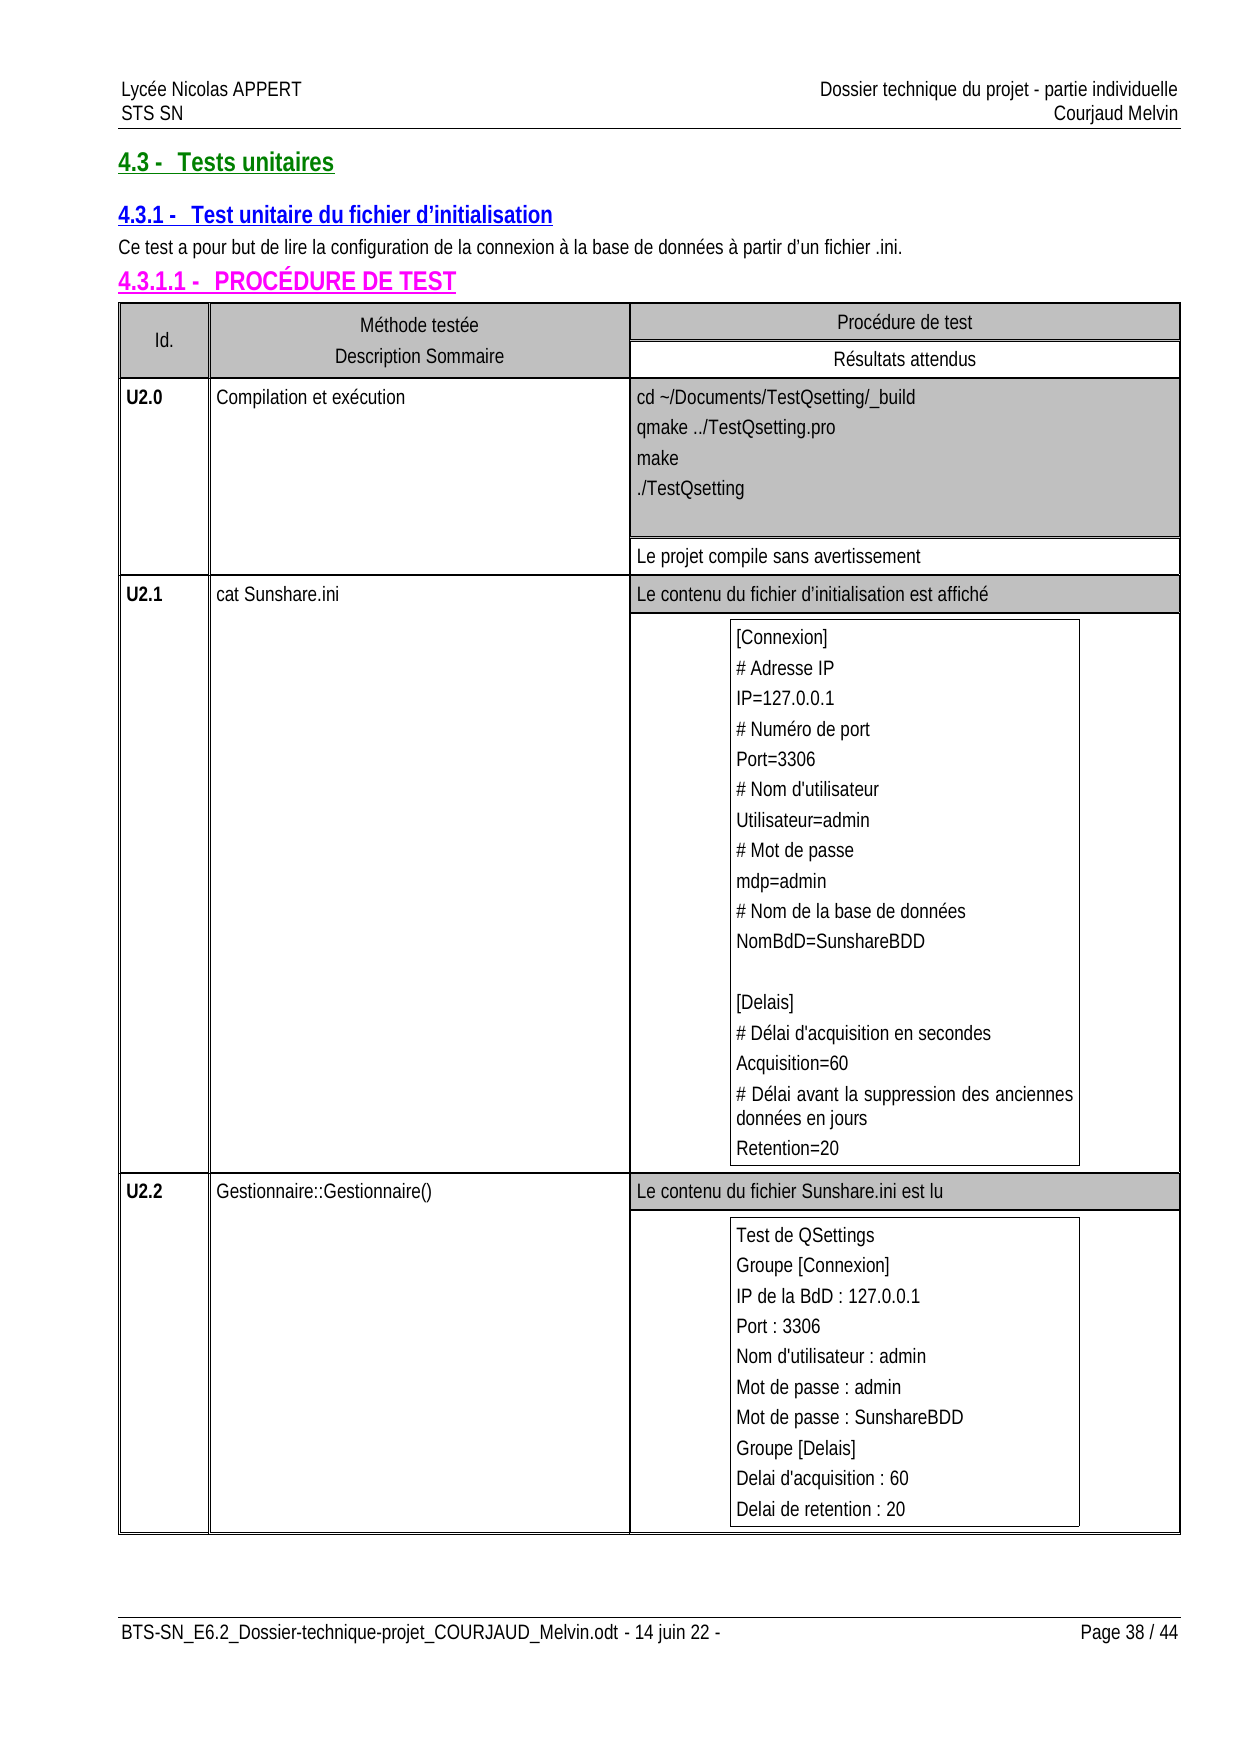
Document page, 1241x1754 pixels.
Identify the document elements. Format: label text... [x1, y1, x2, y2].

table_cell Compilation et exécution [211, 379, 629, 574]
table_header Id. [121, 304, 208, 377]
table_cell U2.0 [121, 379, 208, 574]
table_cell cd ~/Documents/TestQsetting/_build qmake ../TestQsetting.pro make ./TestQsetting [631, 379, 1179, 536]
table_cell Résultats attendus [631, 342, 1179, 377]
subtitle Procédure de test [118, 265, 1181, 296]
subtitle Test unitaire du fichier d’initialisation [118, 200, 1181, 229]
table_cell Le projet compile sans avertissement [631, 539, 1179, 574]
table_header Procédure de test [631, 304, 1179, 339]
table_cell Gestionnaire::Gestionnaire() [211, 1174, 629, 1532]
table_header Test de QSettings Groupe [Connexion] IP de la BdD : 127.0.0.1 Port : 3306 Nom d'utilisateur : admin Mot de passe : admin Mot de passe : SunshareBDD Groupe [Delais] Delai d'acquisition : 60 Delai de retention : 20 [731, 1218, 1079, 1526]
table_cell Le contenu du fichier Sunshare.ini est lu [631, 1174, 1179, 1209]
table_cell Le contenu du fichier d’initialisation est affiché [631, 576, 1179, 612]
table_cell [631, 1211, 1179, 1532]
table_header [Connexion] # Adresse IP IP=127.0.0.1 # Numéro de port Port=3306 # Nom d'utilisateur Utilisateur=admin # Mot de passe mdp=admin # Nom de la base de données NomBdD=SunshareBDD [Delais] # Délai d'acquisition en secondes Acquisition=60 # Délai avant la suppression des anciennes données en jours Retention=20 [731, 620, 1079, 1165]
text Ce test a pour but de lire la configuration de la connexion à la base de données à partir d’un fichier .ini. [118, 235, 1181, 259]
table_cell cat Sunshare.ini [211, 576, 629, 1172]
table_cell U2.1 [121, 576, 208, 1172]
table_cell U2.2 [121, 1174, 208, 1532]
table_cell [631, 614, 1179, 1172]
subtitle Tests unitaires [118, 145, 1181, 176]
table_header Méthode testée Description Sommaire [211, 304, 629, 377]
